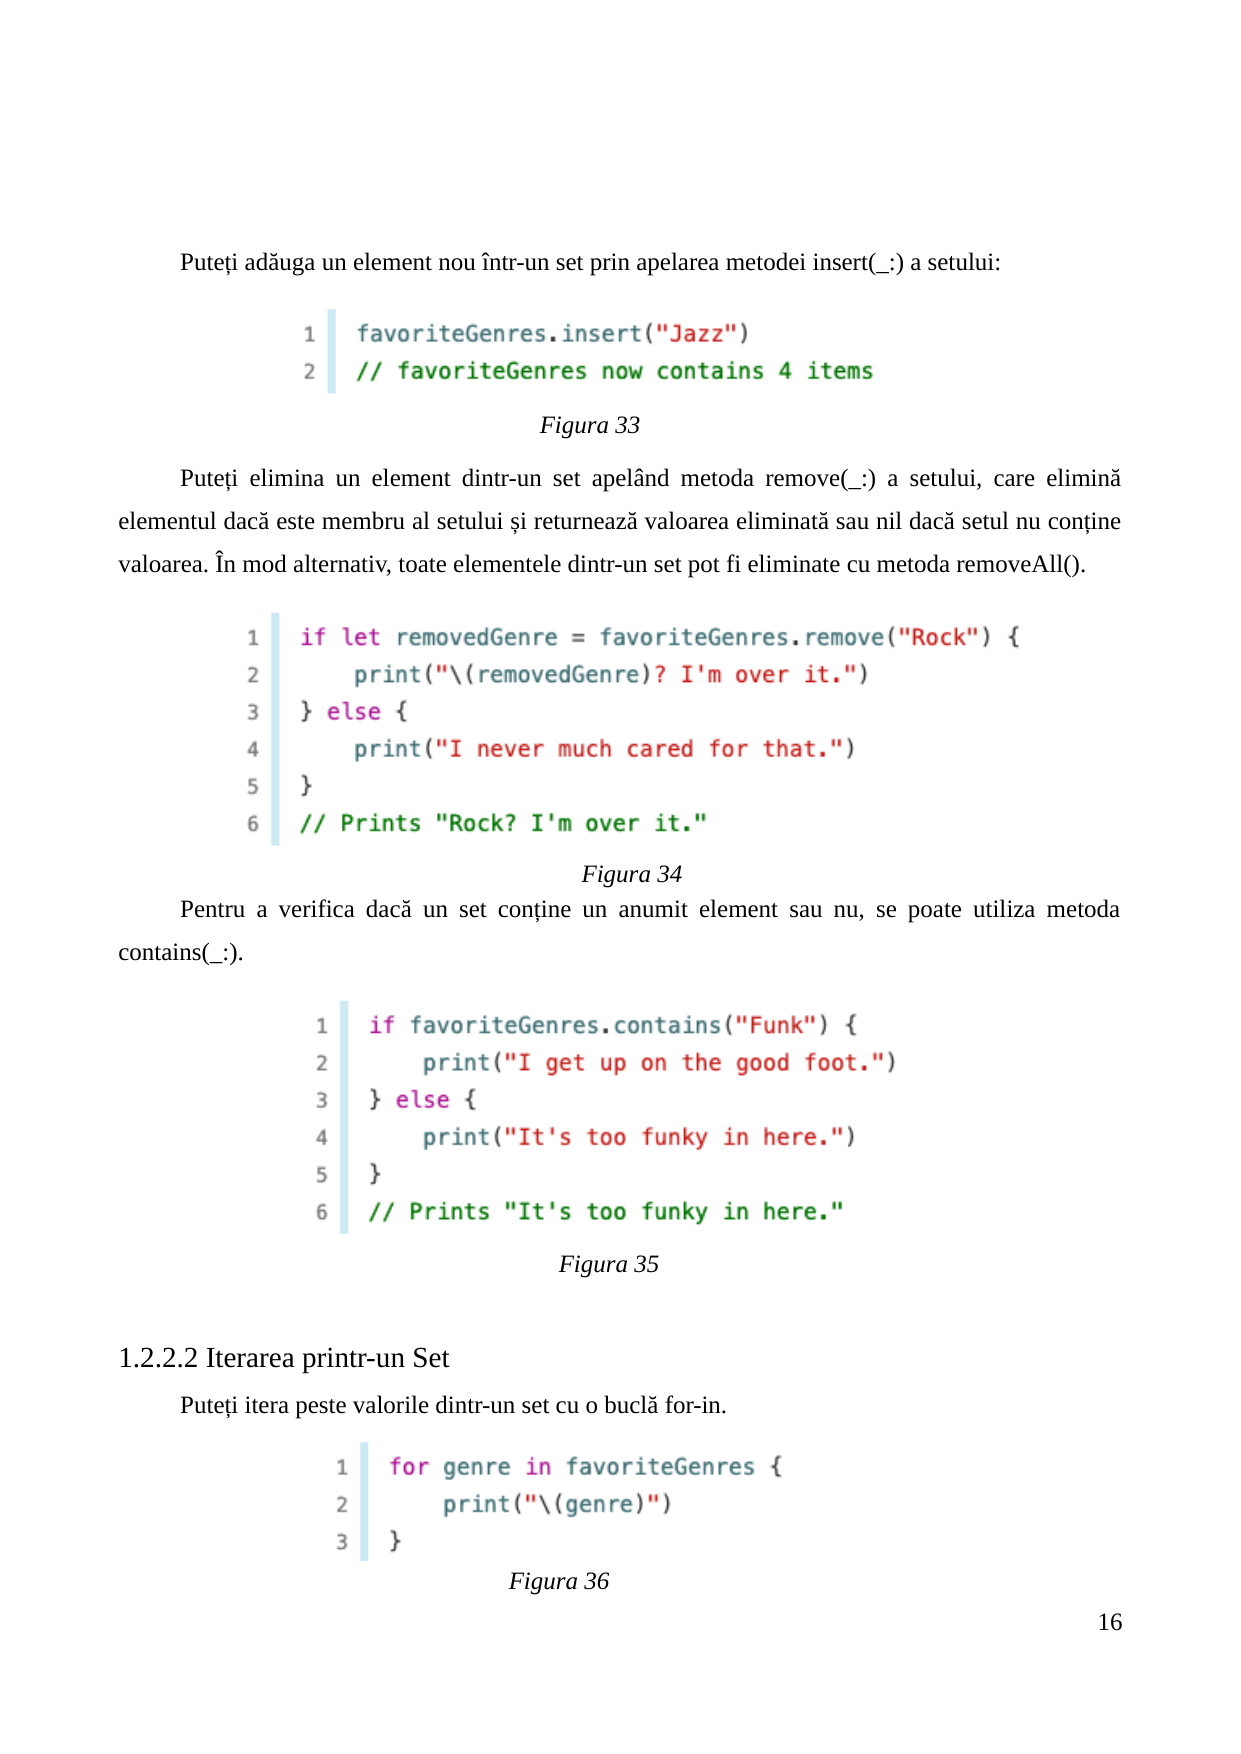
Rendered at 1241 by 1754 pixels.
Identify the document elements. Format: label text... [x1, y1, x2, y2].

text Figura 35 [300, 1244, 918, 1277]
subtitle 1.2.2.2 Iterarea printr-un Set [118, 1340, 1122, 1373]
text Puteți elimina un element dintr-un set apelând metoda remove(_:) a setului, care elimină elementul dacă este membru al setului și returnează valoarea eliminată sau nil dacă setul nu conține valoarea. În mod alternativ, toate elementele dintr-un set pot fi eliminate cu metoda removeAll(). [118, 463, 1122, 578]
picture [300, 993, 918, 1244]
text Figura 36 [325, 1561, 793, 1594]
picture [294, 303, 886, 405]
text Puteți itera peste valorile dintr-un set cu o buclă for-in. [118, 1390, 1122, 1419]
picture [325, 1436, 793, 1561]
text Pentru a verifica dacă un set conține un anumit element sau nu, se poate utiliza metoda contains(_:). [118, 894, 1122, 966]
text Figura 33 [294, 405, 885, 439]
picture [236, 605, 1027, 854]
text Puteți adăuga un element nou într-un set prin apelarea metodei insert(_:) a setului: [118, 247, 1122, 276]
text Figura 34 [236, 854, 1027, 888]
